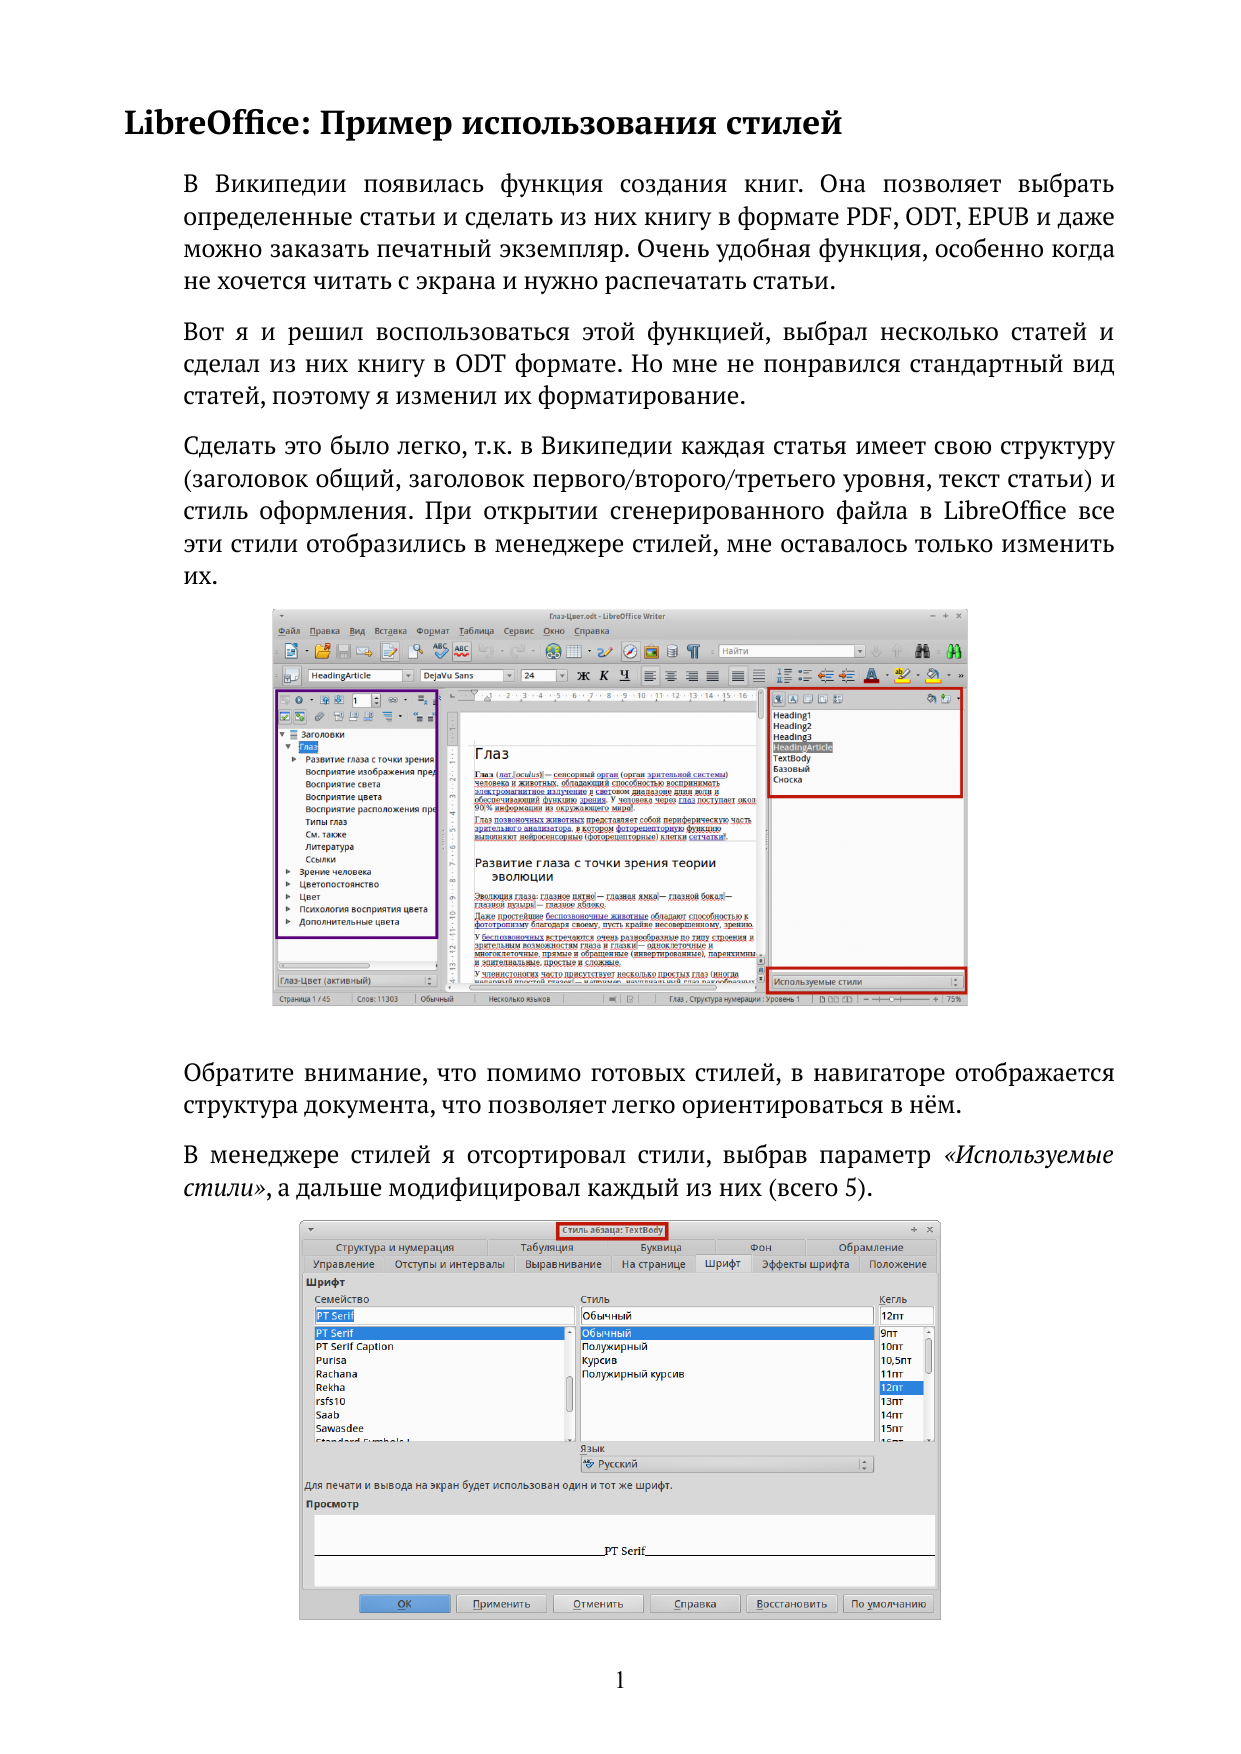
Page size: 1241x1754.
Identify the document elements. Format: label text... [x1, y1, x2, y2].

text В Википедии появилась функция создания книг. Она позволяет выбрать определенные статьи и сделать из них книгу в формате PDF, ODT, EPUB и даже можно заказать печатный экземпляр. Очень удобная функция, особенно когда не хочется читать с экрана и нужно распечатать статьи. [183, 167, 1116, 297]
text Обратите внимание, что помимо готовых стилей, в навигаторе отображается структура документа, что позволяет легко ориентироваться в нём. [183, 1056, 1116, 1121]
text LibreOffice: Пример использования стилей [124, 100, 1116, 143]
text Вот я и решил воспользоваться этой функцией, выбрал несколько статей и сделал из них книгу в ODT формате. Но мне не понравился стандартный вид статей, поэтому я изменил их форматирование. [183, 314, 1116, 412]
picture [299, 1220, 941, 1620]
text В менеджере стилей я отсортировал стили, выбрав параметр «Используемые стили», а дальше модифицировал каждый из них (всего 5). [183, 1138, 1116, 1203]
text Сделать это было легко, т.к. в Википедии каждая статья имеет свою структуру (заголовок общий, заголовок первого/второго/третьего уровня, текст статьи) и стиль оформления. При открытии сгенерированного файла в LibreOffice все эти стили отобразились в менеджере стилей, мне оставалось только изменить их. [183, 429, 1116, 591]
picture [272, 609, 968, 1006]
